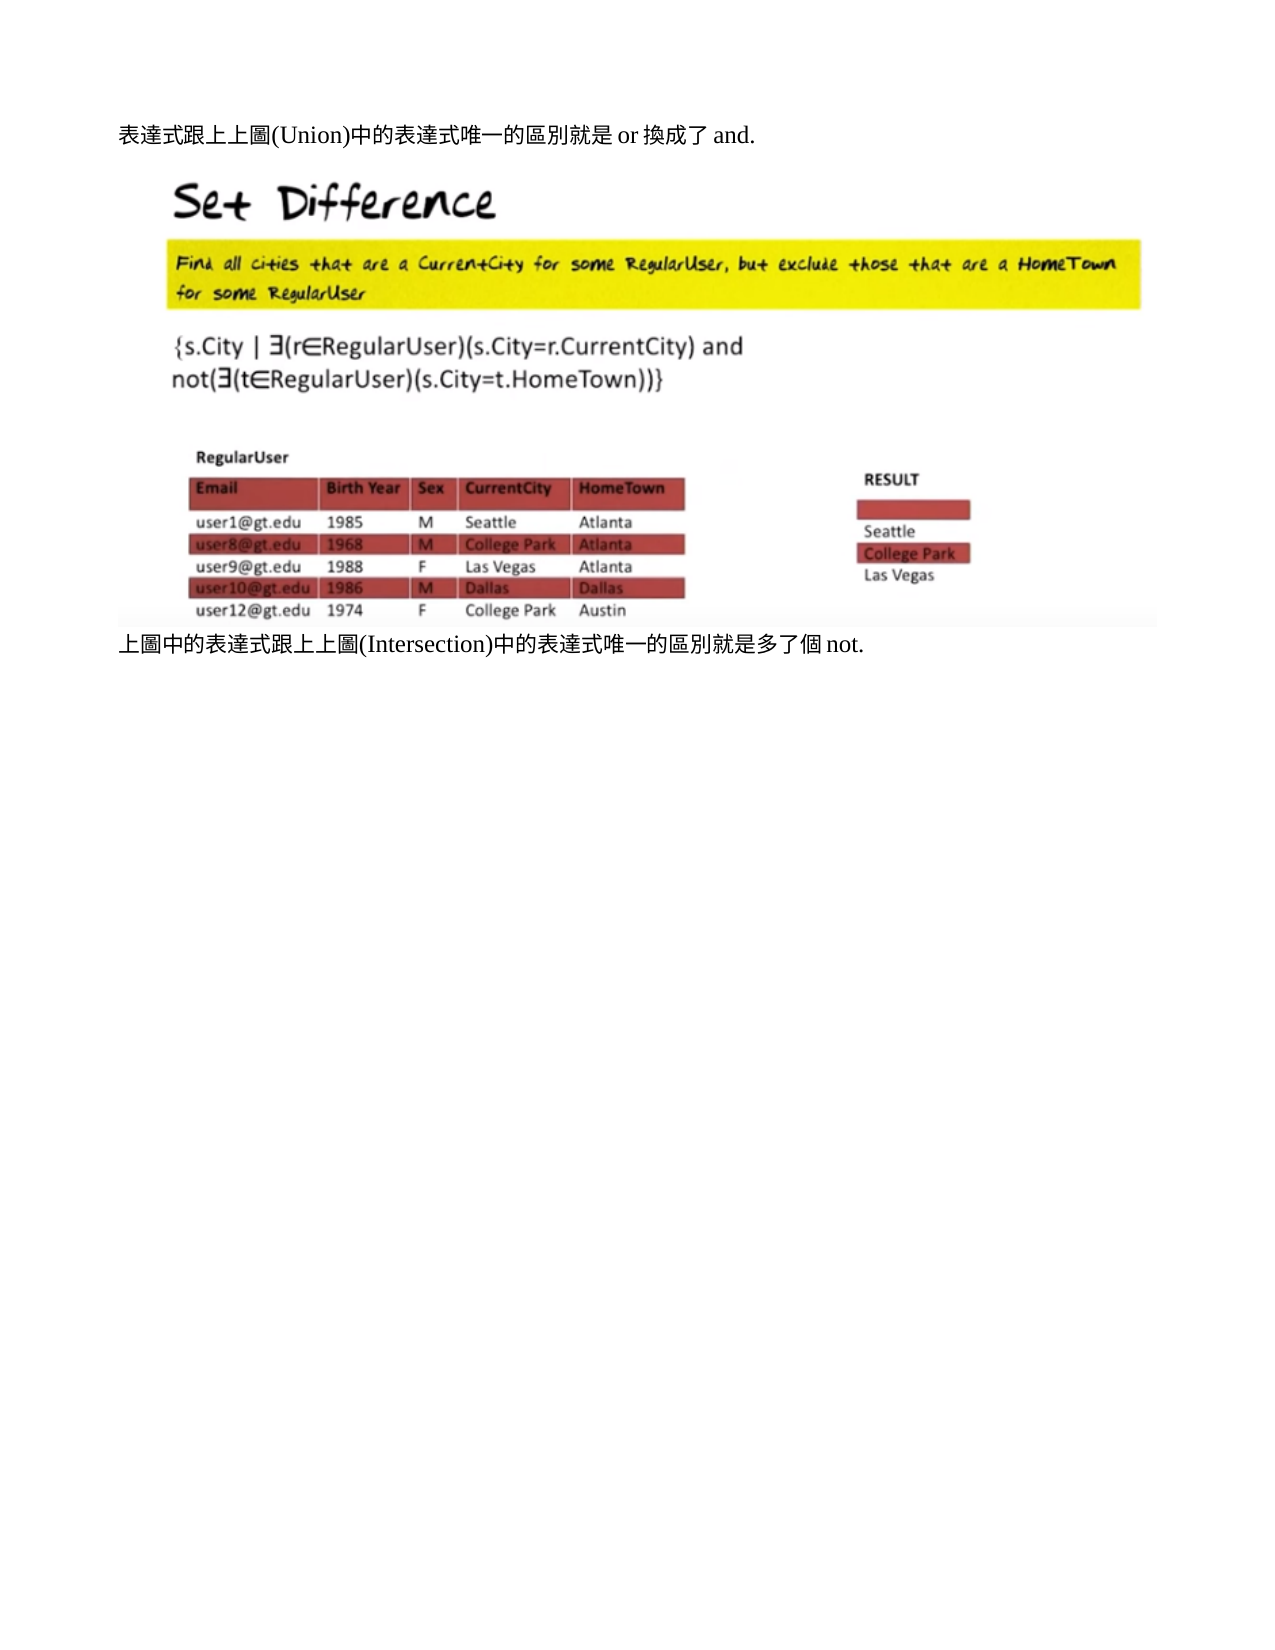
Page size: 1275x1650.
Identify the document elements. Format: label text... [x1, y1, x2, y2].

text 上圖中的表達式跟上上圖(Intersection)中的表達式唯一的區別就是多了個not. [118, 627, 1157, 658]
text 表達式跟上上圖(Union)中的表達式唯一的區別就是or換成了and. [118, 118, 1157, 150]
picture [118, 178, 1157, 627]
